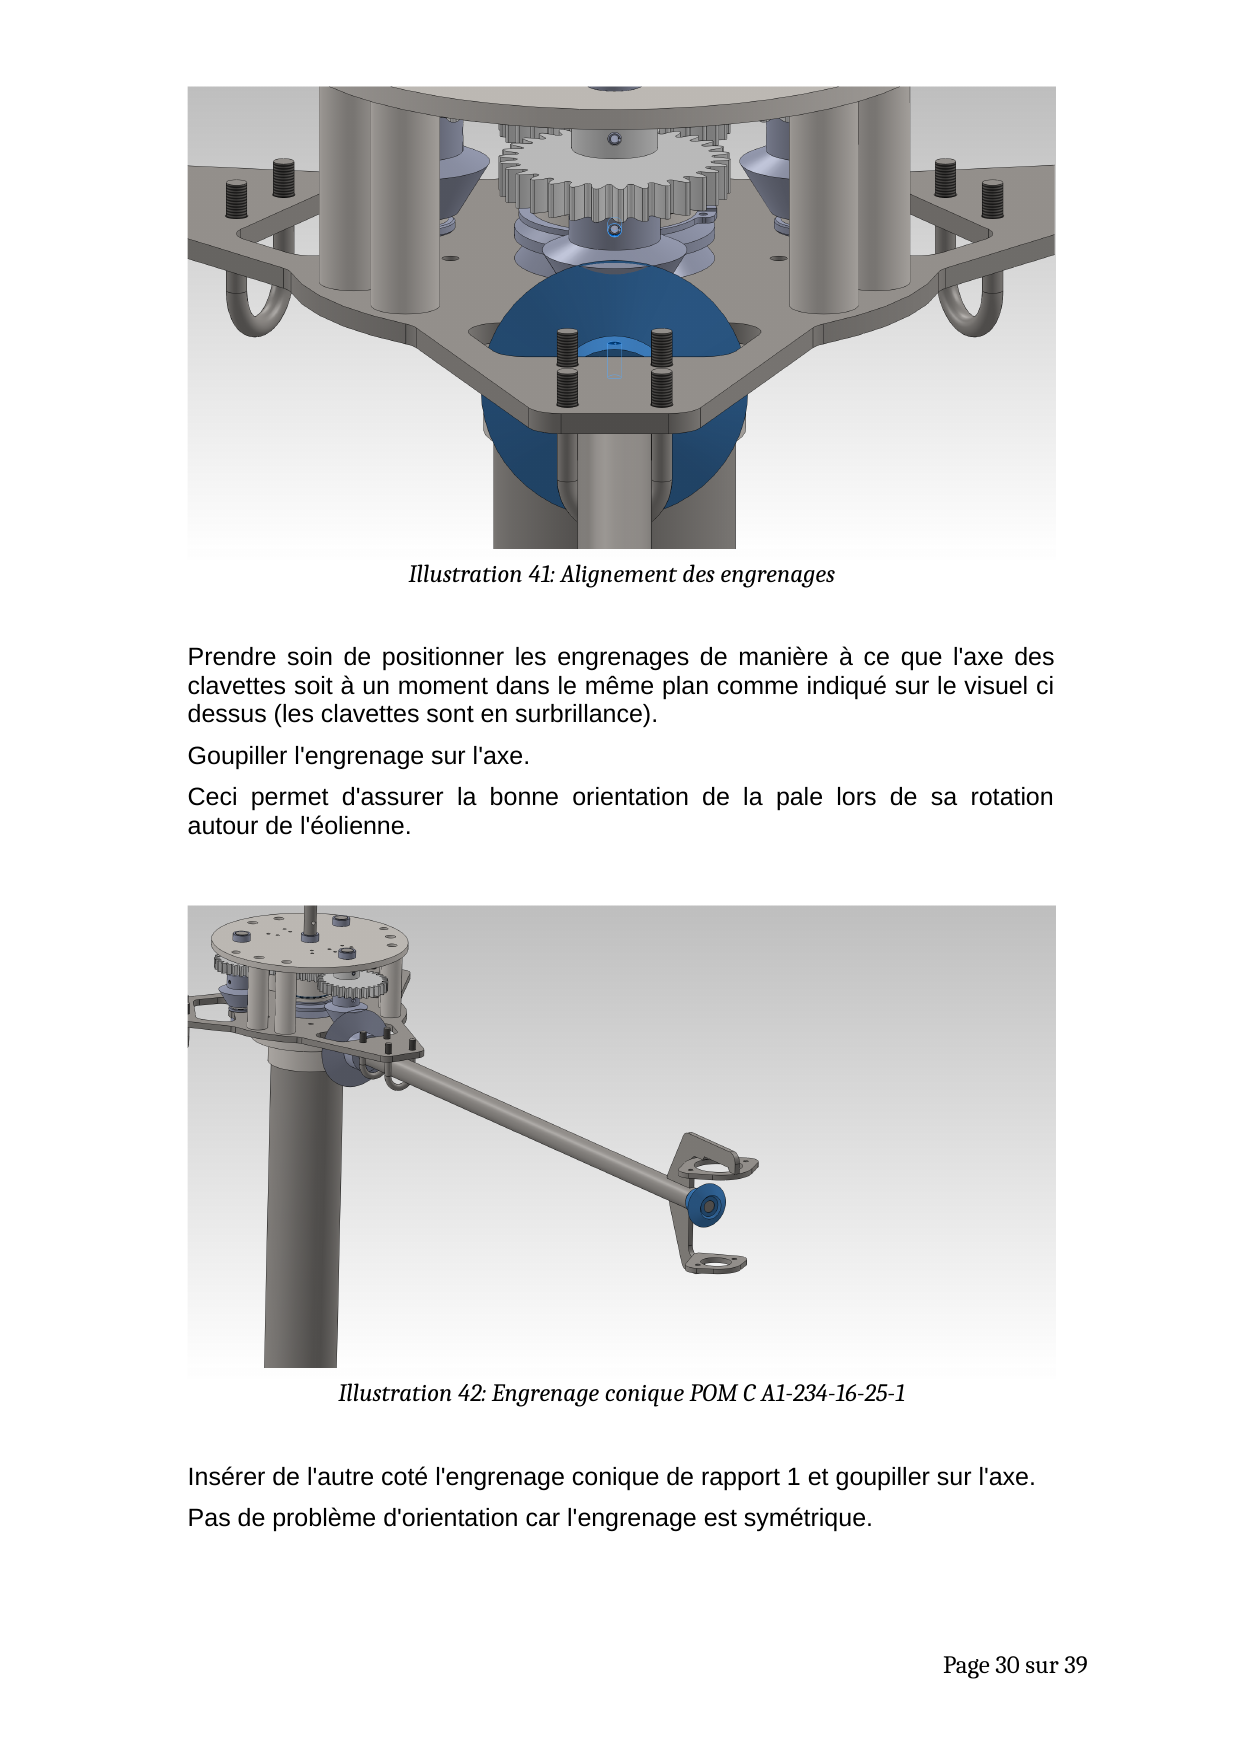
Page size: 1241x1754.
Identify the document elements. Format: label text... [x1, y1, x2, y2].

text Insérer de l'autre coté l'engrenage conique de rapport 1 et goupiller sur l'axe. [187, 1461, 1056, 1490]
text Goupiller l'engrenage sur l'axe. [187, 741, 1056, 769]
picture [187, 86, 1056, 560]
text Ceci permet d'assurer la bonne orientation de la pale lors de sa rotation autour de l'éolienne. [187, 782, 1056, 839]
picture [187, 905, 1056, 1379]
text Illustration 42: Engrenage conique POM C A1-234-16-25-1 [187, 1379, 1056, 1408]
text Pas de problème d'orientation car l'engrenage est symétrique. [187, 1503, 1056, 1531]
text Prendre soin de positionner les engrenages de manière à ce que l'axe des clavettes soit à un moment dans le même plan comme indiqué sur le visuel ci dessus (les clavettes sont en surbrillance). [187, 642, 1056, 728]
text Illustration 41: Alignement des engrenages [187, 560, 1056, 588]
